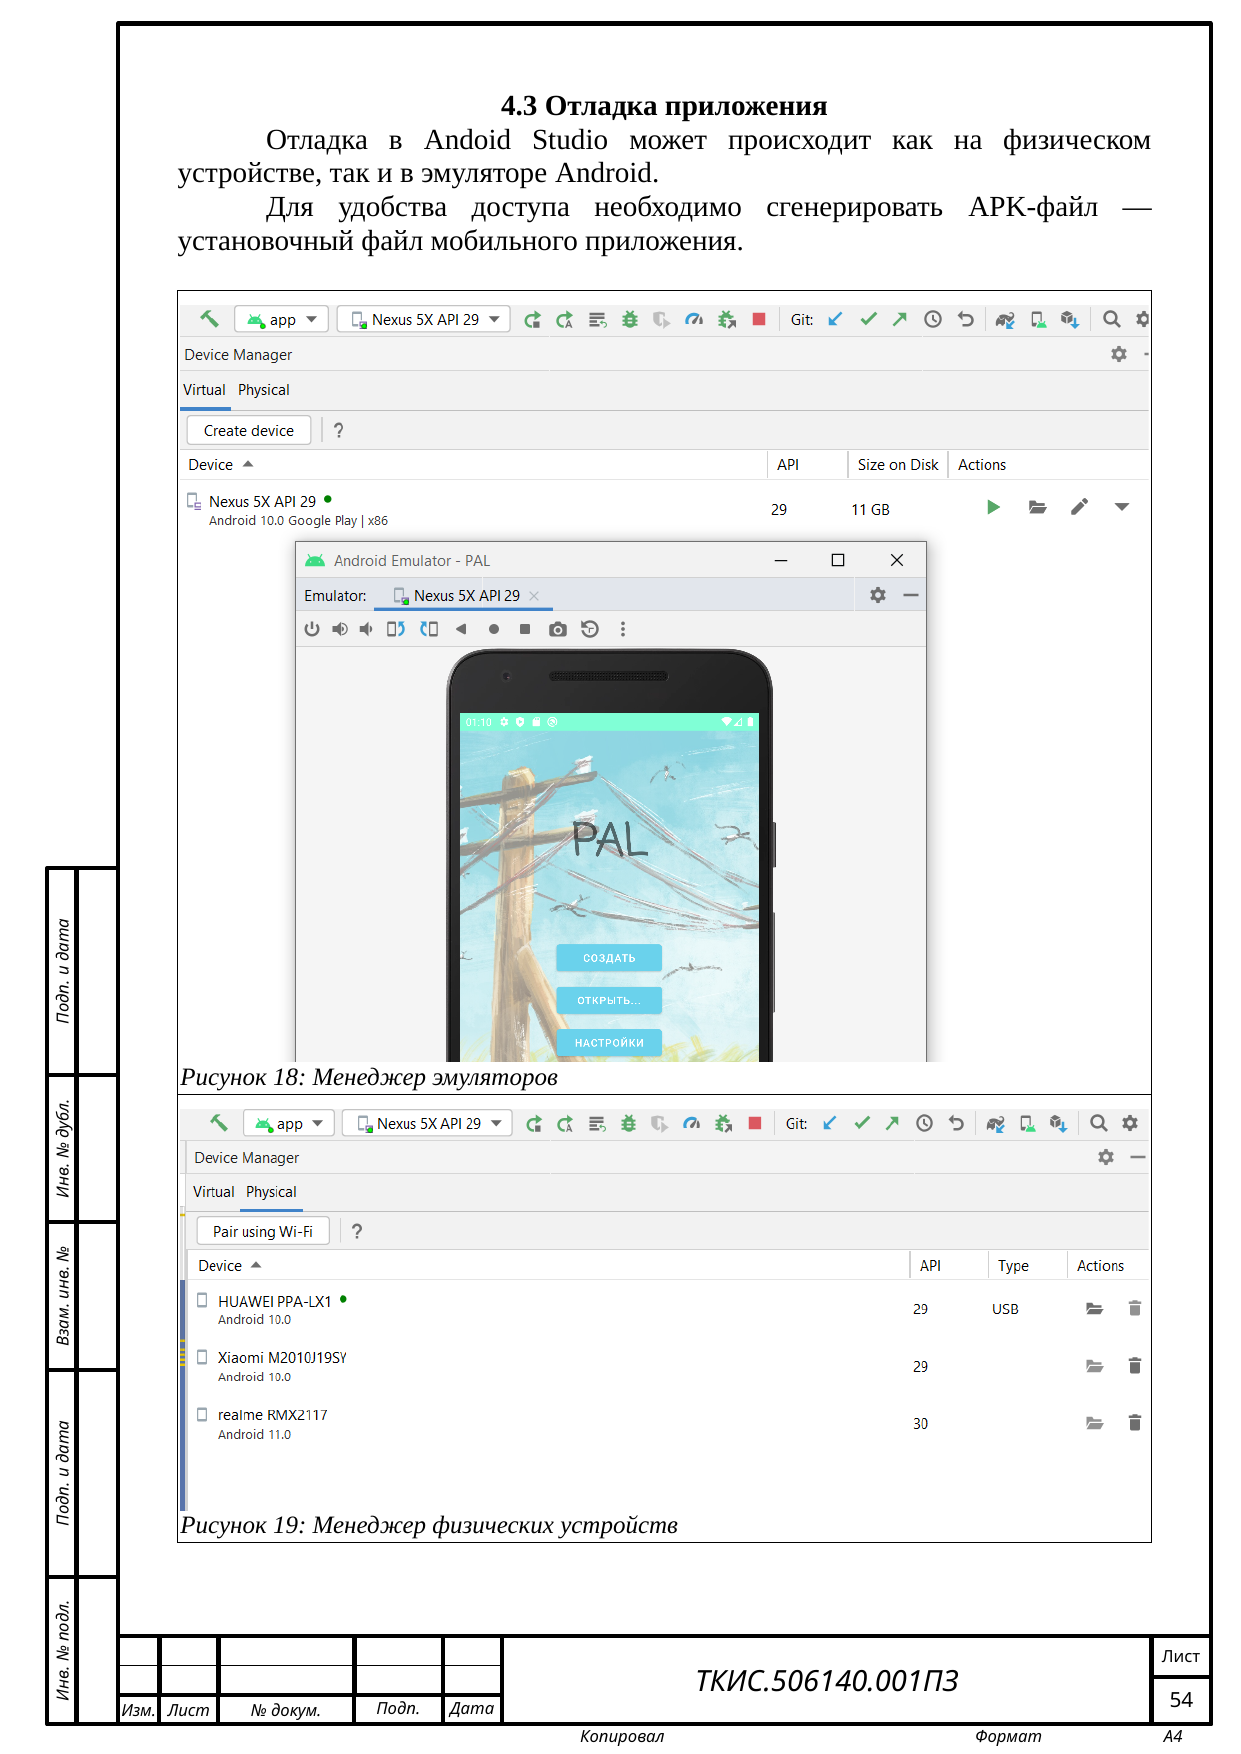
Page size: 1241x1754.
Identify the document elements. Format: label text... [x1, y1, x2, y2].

text Отладка в Andoid Studio может происходит как на физическом устройстве, так и в эмуляторе Android. [177, 122, 1152, 189]
text Рисунок 19: Менеджер физических устройств [180, 1511, 1149, 1539]
subtitle Отладка приложения [177, 88, 1152, 122]
picture [180, 1109, 1149, 1511]
text Рисунок 18: Менеджер эмуляторов [180, 1062, 1149, 1091]
text Для удобства доступа необходимо сгенерировать APK-файл — установочный файл мобильного приложения. [177, 189, 1152, 256]
picture [180, 305, 1149, 1062]
